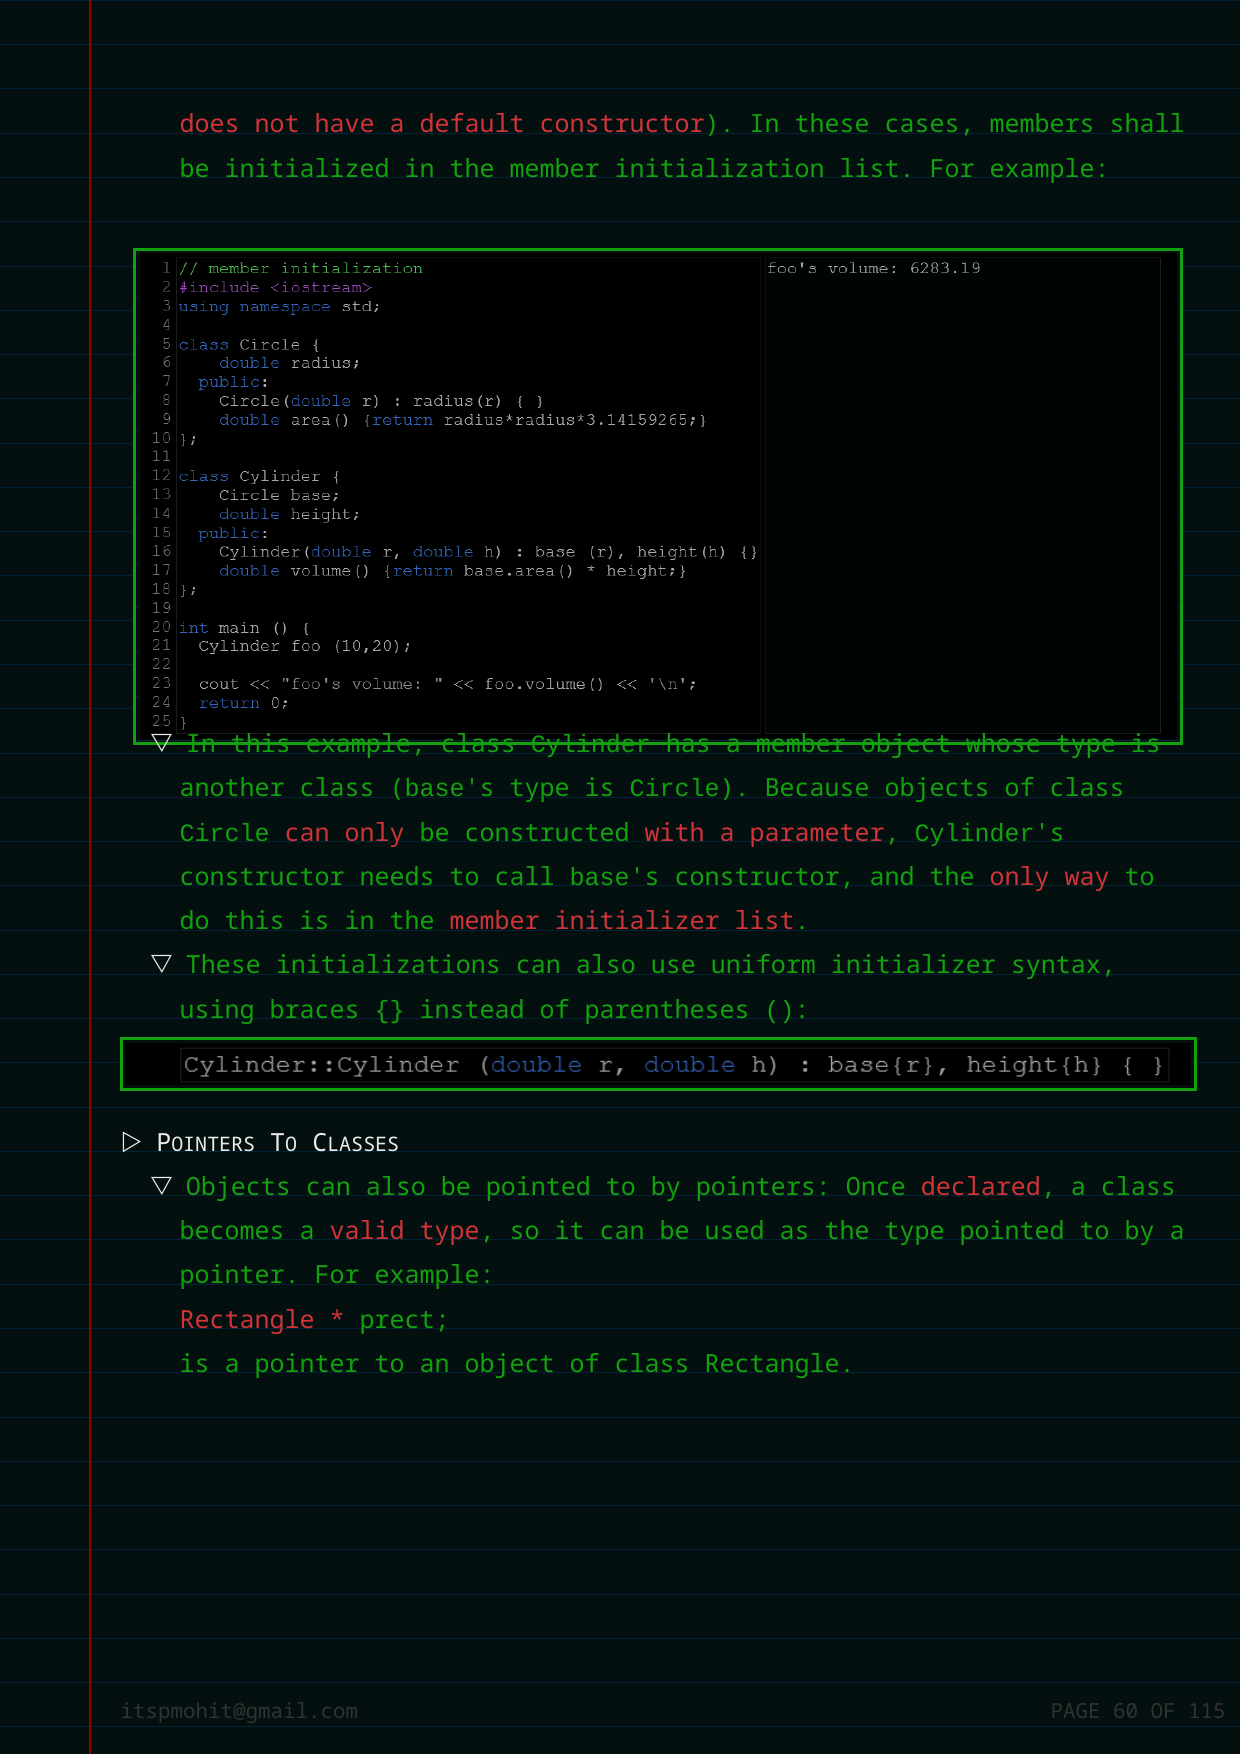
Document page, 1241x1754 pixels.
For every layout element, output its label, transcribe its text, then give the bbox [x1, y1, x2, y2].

list In this example, class Cylinder has a member object whose type is another class (base's type is Circle). Because objects of class Circle can only be constructed with a parameter, Cylinder's constructor needs to call base's constructor, and the only way to do this is in the member initializer list. [150, 717, 1196, 938]
list Objects can also be pointed to by pointers: Once declared, a class becomes a valid type, so it can be used as the type pointed to by a pointer. For example: Rectangle * prect; is a pointer to an object of class Rectangle. [150, 1160, 1196, 1426]
list [150, 1091, 1196, 1116]
list does not have a default constructor). In these cases, members shall be initialized in the member initialization list. For example: [150, 97, 1196, 717]
picture [125, 1043, 1191, 1085]
subtitle Pointers To Classes [120, 1116, 1196, 1160]
list [136, 251, 1180, 742]
list [123, 1040, 1194, 1088]
list These initializations can also use uniform initializer syntax, using braces {} instead of parentheses (): [150, 938, 1196, 1037]
picture [139, 253, 1178, 739]
